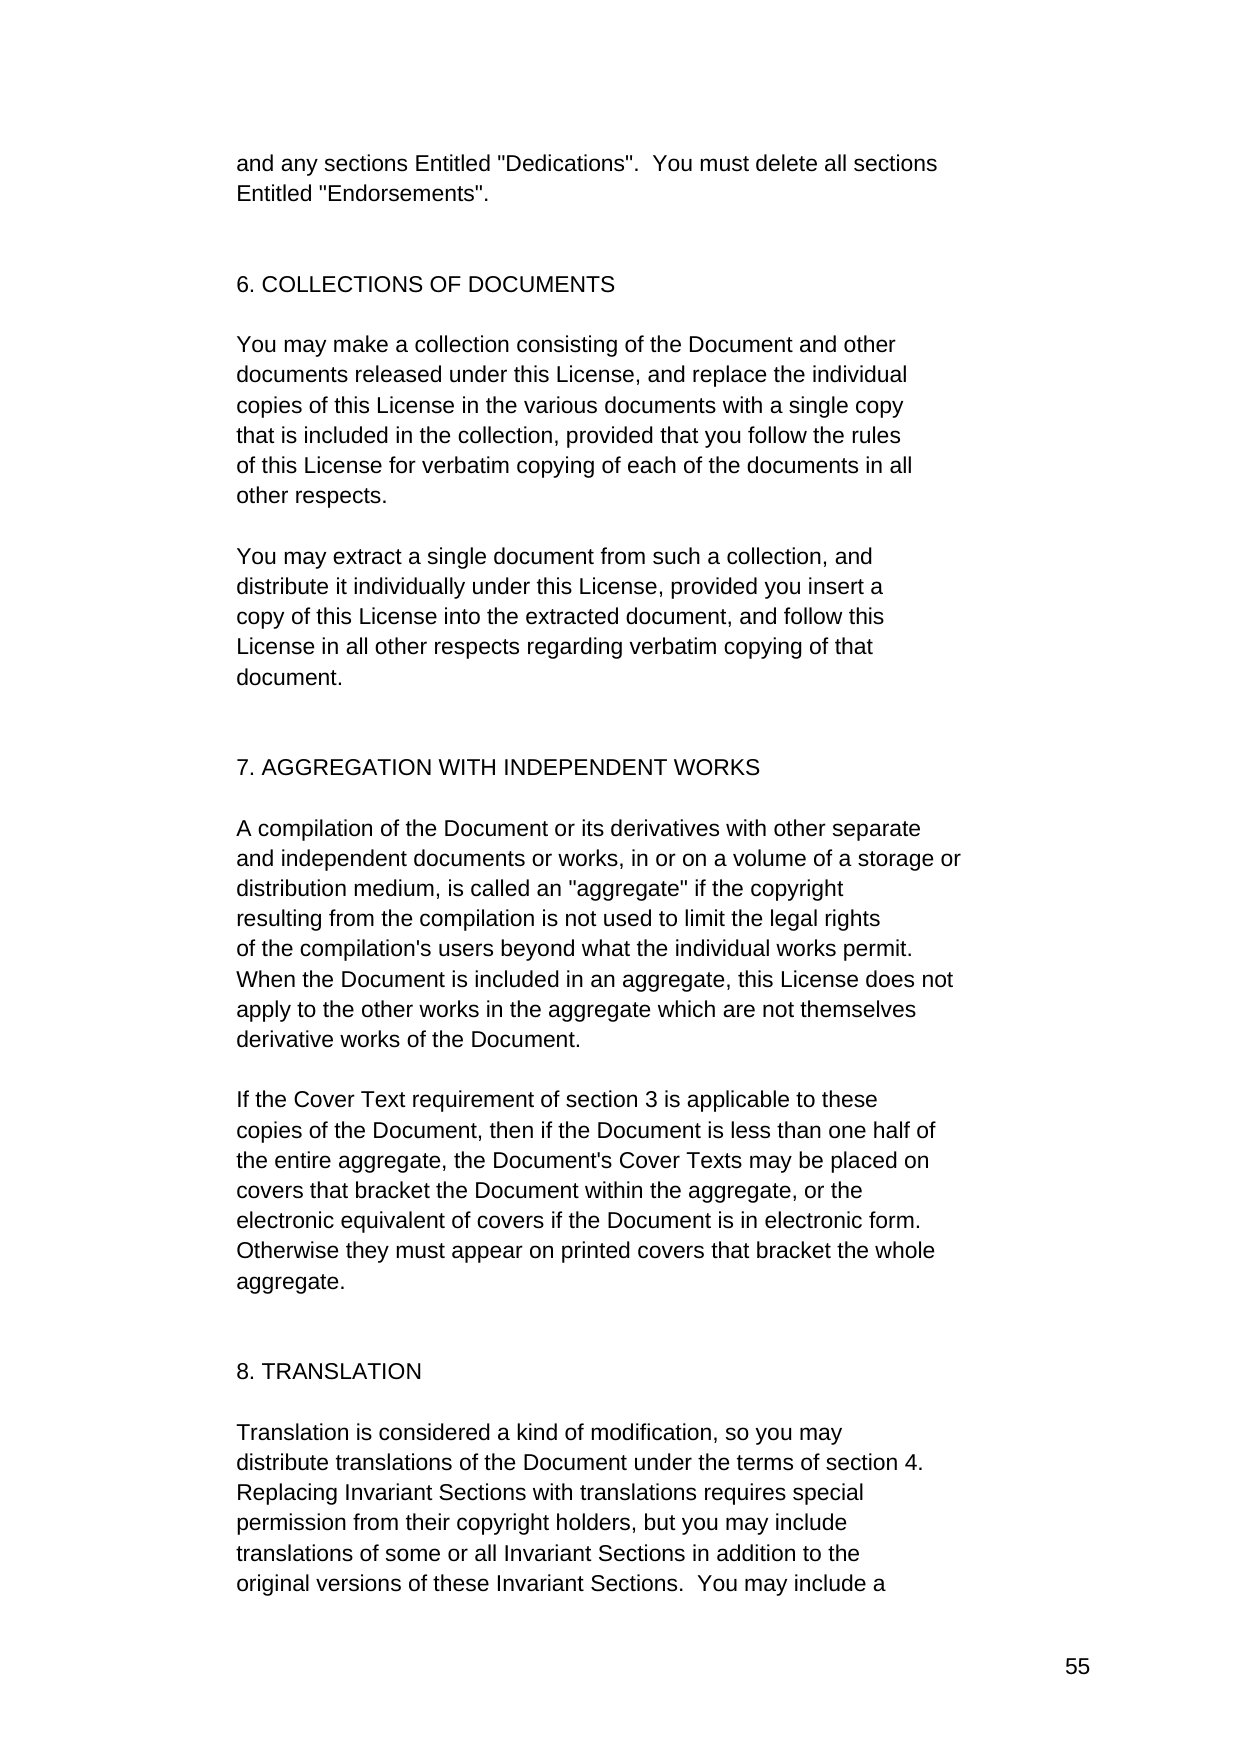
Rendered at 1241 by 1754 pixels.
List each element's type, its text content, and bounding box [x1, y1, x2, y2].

text and any sections Entitled "Dedications". You must delete all sections Entitled "Endorsements". 6. COLLECTIONS OF DOCUMENTS You may make a collection consisting of the Document and other documents released under this License, and replace the individual copies of this License in the various documents with a single copy that is included in the collection, provided that you follow the rules of this License for verbatim copying of each of the documents in all other respects. You may extract a single document from such a collection, and distribute it individually under this License, provided you insert a copy of this License into the extracted document, and follow this License in all other respects regarding verbatim copying of that document. 7. AGGREGATION WITH INDEPENDENT WORKS A compilation of the Document or its derivatives with other separate and independent documents or works, in or on a volume of a storage or distribution medium, is called an "aggregate" if the copyright resulting from the compilation is not used to limit the legal rights of the compilation's users beyond what the individual works permit. When the Document is included in an aggregate, this License does not apply to the other works in the aggregate which are not themselves derivative works of the Document. If the Cover Text requirement of section 3 is applicable to these copies of the Document, then if the Document is less than one half of the entire aggregate, the Document's Cover Texts may be placed on covers that bracket the Document within the aggregate, or the electronic equivalent of covers if the Document is in electronic form. Otherwise they must appear on printed covers that bracket the whole aggregate. 8. TRANSLATION Translation is considered a kind of modification, so you may distribute translations of the Document under the terms of section 4. Replacing Invariant Sections with translations requires special permission from their copyright holders, but you may include translations of some or all Invariant Sections in addition to the original versions of these Invariant Sections. You may include a [236, 150, 1090, 1596]
